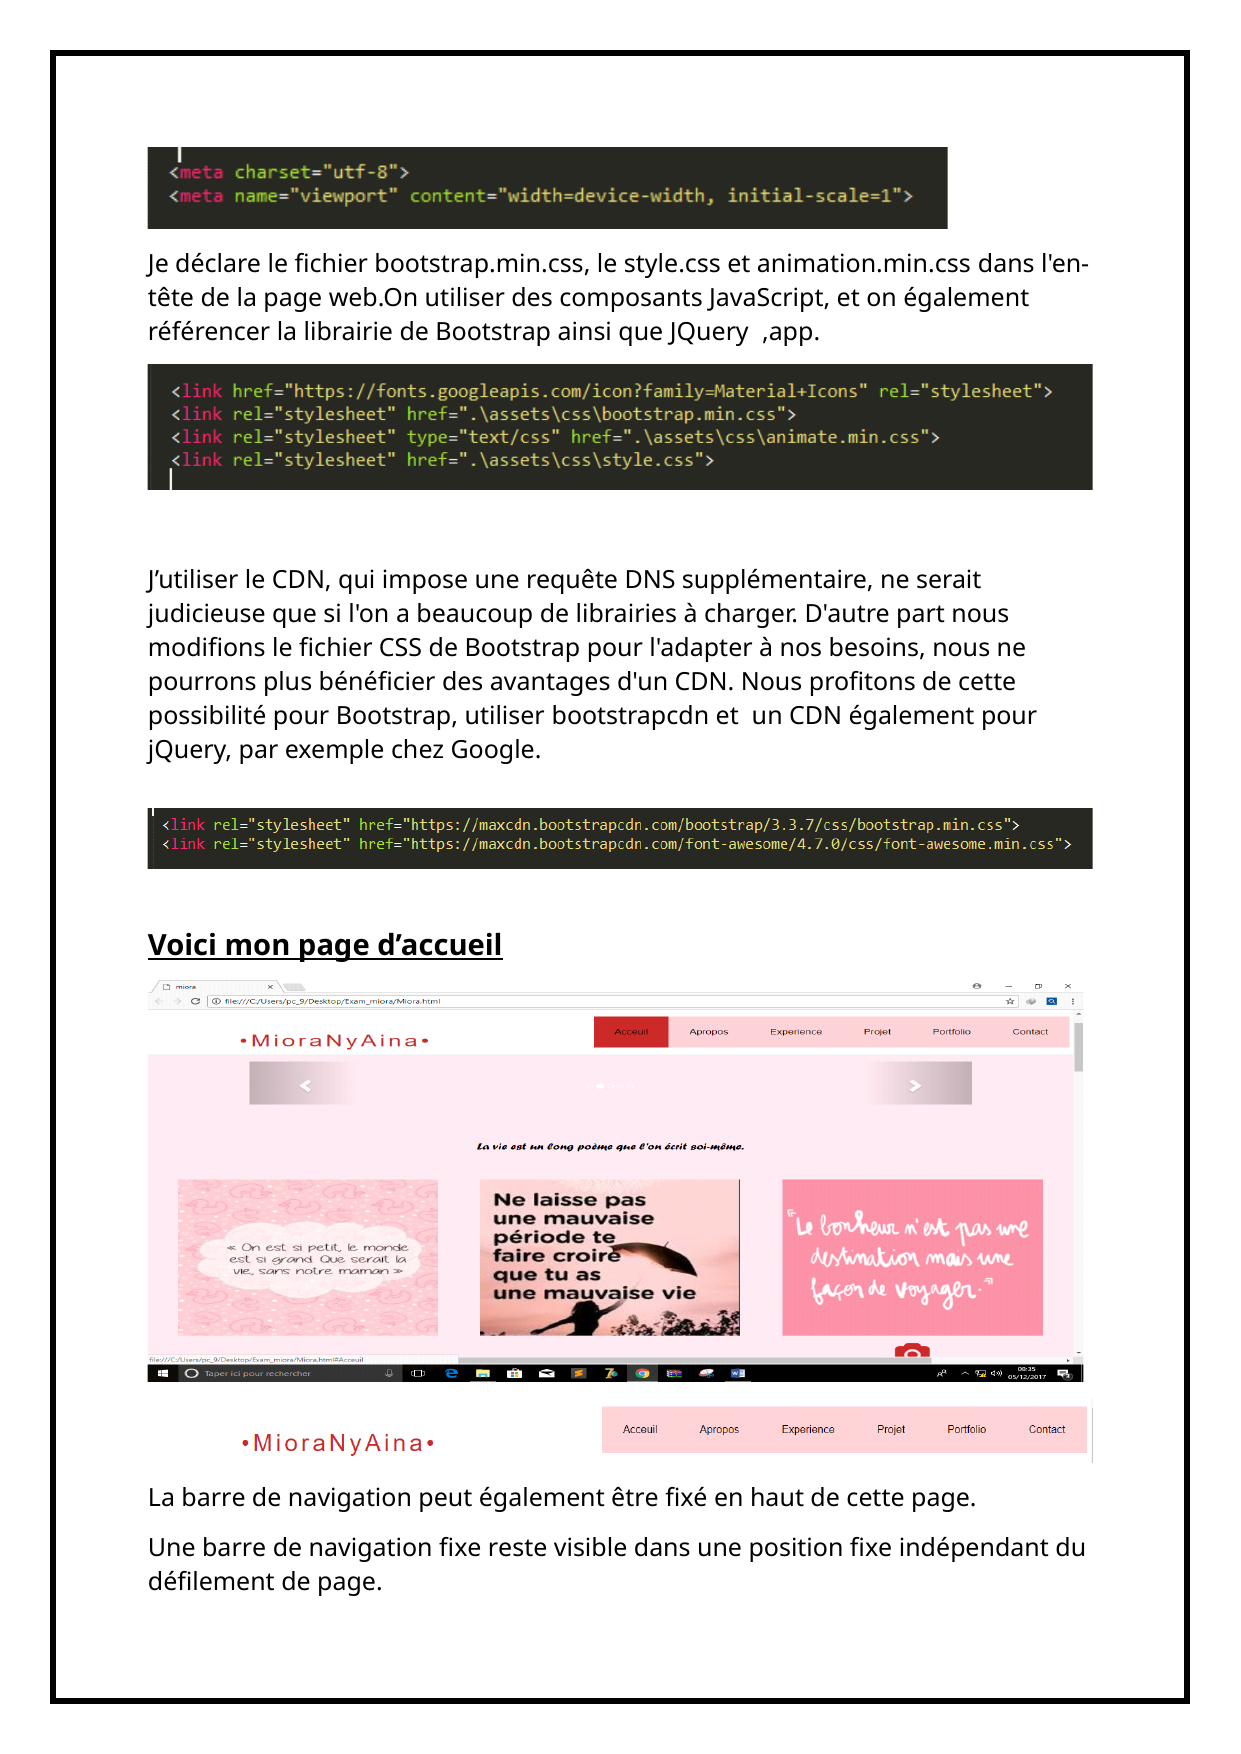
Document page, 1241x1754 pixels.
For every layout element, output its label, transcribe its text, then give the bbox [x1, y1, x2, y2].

text La barre de navigation peut également être fixé en haut de cette page. [148, 1479, 1093, 1513]
text J’utiliser le CDN, qui impose une requête DNS supplémentaire, ne serait judicieuse que si l'on a beaucoup de librairies à charger. D'autre part nous modifions le fichier CSS de Bootstrap pour l'adapter à nos besoins, nous ne pourrons plus bénéficier des avantages d'un CDN. Nous profitons de cette possibilité pour Bootstrap, utiliser bootstrapcdn et un CDN également pour jQuery, par exemple chez Google. [148, 561, 1093, 766]
text Voici mon page d’accueil [148, 924, 1093, 964]
text Je déclare le fichier bootstrap.min.css, le style.css et animation.min.css dans l'en-tête de la page web.On utiliser des composants JavaScript, et on également référencer la librairie de Bootstrap ainsi que JQuery ,app. [148, 246, 1093, 348]
text Une barre de navigation fixe reste visible dans une position fixe indépendant du défilement de page. [148, 1530, 1093, 1598]
